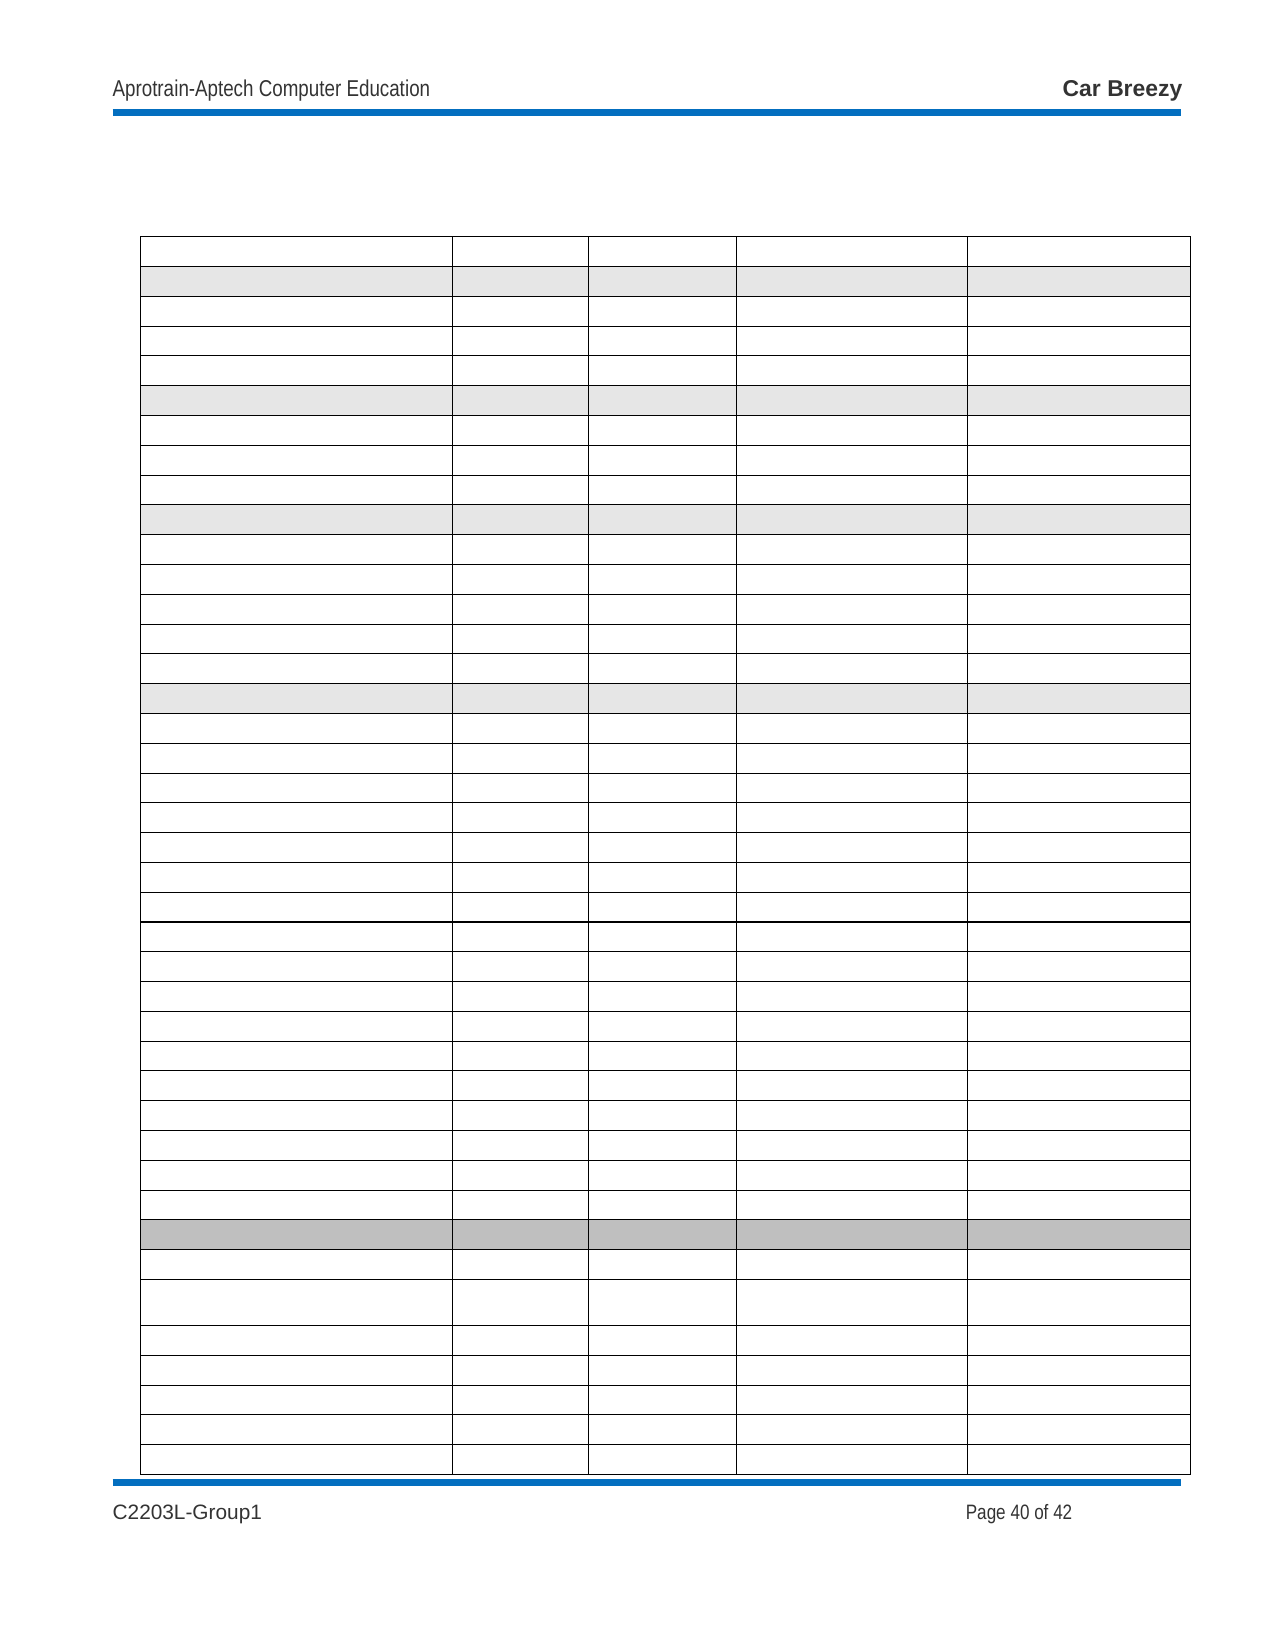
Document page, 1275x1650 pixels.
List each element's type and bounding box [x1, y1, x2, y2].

table_cell [737, 654, 967, 683]
table_cell [453, 1386, 588, 1414]
table_cell [737, 595, 967, 623]
table_cell [141, 327, 452, 355]
table_cell [968, 1326, 1190, 1355]
table_cell [589, 535, 736, 564]
table_cell [589, 1101, 736, 1130]
table_cell [453, 505, 588, 534]
table_cell [453, 416, 588, 445]
table_cell [453, 1012, 588, 1041]
table_cell [968, 1386, 1190, 1414]
table_cell [968, 1161, 1190, 1189]
table_cell [589, 1161, 736, 1189]
table_cell [141, 1386, 452, 1414]
table_cell [968, 416, 1190, 445]
table_cell [737, 446, 967, 474]
table_cell [737, 1012, 967, 1041]
table_cell [589, 1326, 736, 1355]
table_cell [968, 1101, 1190, 1130]
table_cell [453, 1042, 588, 1070]
table_cell [737, 1250, 967, 1279]
table_cell [968, 1445, 1190, 1474]
table_cell [968, 1415, 1190, 1444]
table_cell [589, 446, 736, 474]
table_cell [141, 565, 452, 594]
table_cell [968, 744, 1190, 772]
table_cell [141, 1415, 452, 1444]
table_cell [737, 327, 967, 355]
table_cell [968, 684, 1190, 713]
table_cell [737, 744, 967, 772]
table_cell [453, 1415, 588, 1444]
table_cell [141, 1042, 452, 1070]
table_cell [141, 803, 452, 832]
table_cell [141, 1445, 452, 1474]
table_cell [141, 744, 452, 772]
table_cell [737, 505, 967, 534]
table_cell [589, 386, 736, 415]
table_cell [737, 1131, 967, 1160]
table_cell [968, 446, 1190, 474]
table_cell [453, 446, 588, 474]
table_cell [453, 625, 588, 653]
table_cell [737, 1042, 967, 1070]
table_cell [141, 1220, 452, 1249]
table_cell [453, 297, 588, 326]
table_cell [737, 1280, 967, 1325]
table_cell [589, 625, 736, 653]
table_cell [141, 505, 452, 534]
table_cell [141, 893, 452, 921]
table_cell [453, 356, 588, 385]
table_cell [141, 714, 452, 743]
table_cell [453, 833, 588, 862]
table_cell [453, 1191, 588, 1219]
table_cell [737, 1326, 967, 1355]
table_cell [453, 1326, 588, 1355]
table_cell [453, 1071, 588, 1100]
table_cell [141, 267, 452, 296]
table_cell [589, 833, 736, 862]
table_cell [589, 1250, 736, 1279]
table_cell [141, 654, 452, 683]
table_cell [453, 565, 588, 594]
table_cell [453, 1161, 588, 1189]
table_cell [141, 1280, 452, 1325]
table_cell [589, 863, 736, 892]
table_cell [968, 982, 1190, 1011]
table_cell [589, 684, 736, 713]
table_cell [968, 1356, 1190, 1384]
table_cell [141, 952, 452, 981]
table_cell [453, 535, 588, 564]
table_cell [737, 982, 967, 1011]
table_cell [737, 952, 967, 981]
table_cell [589, 982, 736, 1011]
table_cell [737, 1161, 967, 1189]
table_cell [968, 327, 1190, 355]
table_cell [589, 1191, 736, 1219]
table_cell [737, 535, 967, 564]
table_cell [737, 1101, 967, 1130]
table_header [968, 237, 1190, 266]
table_cell [737, 774, 967, 802]
table_cell [968, 476, 1190, 504]
table_cell [737, 297, 967, 326]
table_cell [453, 1280, 588, 1325]
table_cell [589, 654, 736, 683]
table_cell [589, 297, 736, 326]
table_cell [968, 1012, 1190, 1041]
table_cell [968, 1280, 1190, 1325]
table_cell [589, 1042, 736, 1070]
table_cell [453, 1250, 588, 1279]
table_cell [968, 654, 1190, 683]
table_cell [589, 952, 736, 981]
table_cell [737, 625, 967, 653]
table_cell [737, 1386, 967, 1414]
table_cell [968, 535, 1190, 564]
table_header [737, 237, 967, 266]
table_cell [141, 1250, 452, 1279]
table_cell [453, 1356, 588, 1384]
table_cell [141, 1101, 452, 1130]
table_cell [453, 863, 588, 892]
table_cell [453, 744, 588, 772]
table_cell [141, 982, 452, 1011]
table_cell [737, 863, 967, 892]
table_cell [968, 833, 1190, 862]
table_cell [453, 714, 588, 743]
table_cell [589, 1386, 736, 1414]
table_cell [589, 476, 736, 504]
table_cell [141, 1012, 452, 1041]
table_cell [589, 267, 736, 296]
table_cell [737, 267, 967, 296]
table_cell [589, 1445, 736, 1474]
table_cell [968, 1191, 1190, 1219]
table_cell [968, 1250, 1190, 1279]
table_cell [453, 803, 588, 832]
table_cell [141, 625, 452, 653]
table_cell [589, 893, 736, 921]
table_header [453, 237, 588, 266]
table_cell [968, 386, 1190, 415]
table_cell [141, 476, 452, 504]
table_cell [589, 744, 736, 772]
table_header [589, 237, 736, 266]
table_cell [453, 267, 588, 296]
table_cell [737, 714, 967, 743]
table_cell [141, 416, 452, 445]
table_cell [141, 1071, 452, 1100]
table_cell [141, 1191, 452, 1219]
table_cell [453, 1220, 588, 1249]
table_cell [737, 1071, 967, 1100]
table_cell [453, 684, 588, 713]
table_header [141, 237, 452, 266]
table_cell [737, 684, 967, 713]
table_cell [737, 416, 967, 445]
table_cell [453, 1101, 588, 1130]
table_cell [968, 625, 1190, 653]
table_cell [589, 1131, 736, 1160]
table_cell [737, 1415, 967, 1444]
table_cell [141, 1131, 452, 1160]
table_cell [589, 1280, 736, 1325]
table_cell [589, 327, 736, 355]
table_cell [589, 923, 736, 951]
table_cell [968, 297, 1190, 326]
table_cell [968, 356, 1190, 385]
table_cell [141, 1161, 452, 1189]
table_cell [589, 505, 736, 534]
table_cell [141, 833, 452, 862]
table_cell [968, 267, 1190, 296]
table_cell [141, 535, 452, 564]
table_cell [453, 476, 588, 504]
table_cell [968, 1220, 1190, 1249]
table_cell [141, 297, 452, 326]
table_cell [589, 356, 736, 385]
table_cell [737, 1445, 967, 1474]
table_cell [968, 774, 1190, 802]
table_cell [968, 1071, 1190, 1100]
table_cell [589, 1071, 736, 1100]
table_cell [141, 1356, 452, 1384]
table_cell [589, 1012, 736, 1041]
table_cell [589, 416, 736, 445]
table_cell [968, 565, 1190, 594]
table_cell [589, 1356, 736, 1384]
table_cell [968, 863, 1190, 892]
table_cell [141, 774, 452, 802]
table_cell [453, 654, 588, 683]
table_cell [453, 386, 588, 415]
table_cell [968, 505, 1190, 534]
table_cell [589, 595, 736, 623]
table_cell [737, 1220, 967, 1249]
table_cell [453, 923, 588, 951]
table_cell [453, 595, 588, 623]
table_cell [589, 714, 736, 743]
table_cell [453, 774, 588, 802]
table_cell [968, 893, 1190, 921]
table_cell [141, 1326, 452, 1355]
table_cell [968, 714, 1190, 743]
table_cell [737, 356, 967, 385]
table_cell [141, 595, 452, 623]
table_cell [141, 863, 452, 892]
table_cell [141, 684, 452, 713]
table_cell [968, 1042, 1190, 1070]
table_cell [737, 1191, 967, 1219]
table_cell [737, 1356, 967, 1384]
table_cell [589, 1220, 736, 1249]
table_cell [589, 803, 736, 832]
table_cell [589, 1415, 736, 1444]
table_cell [737, 803, 967, 832]
table_cell [589, 565, 736, 594]
table_cell [453, 982, 588, 1011]
table_cell [968, 595, 1190, 623]
table_cell [737, 476, 967, 504]
table_cell [453, 1445, 588, 1474]
table_cell [968, 923, 1190, 951]
table_cell [141, 386, 452, 415]
table_cell [737, 565, 967, 594]
table_cell [453, 893, 588, 921]
table_cell [453, 952, 588, 981]
table_cell [453, 327, 588, 355]
table_cell [141, 356, 452, 385]
table_cell [737, 893, 967, 921]
table_cell [141, 446, 452, 474]
table_cell [589, 774, 736, 802]
table_cell [453, 1131, 588, 1160]
table_cell [737, 386, 967, 415]
table_cell [737, 833, 967, 862]
table_cell [968, 1131, 1190, 1160]
table_cell [141, 923, 452, 951]
table_cell [968, 803, 1190, 832]
table_cell [968, 952, 1190, 981]
table_cell [737, 923, 967, 951]
